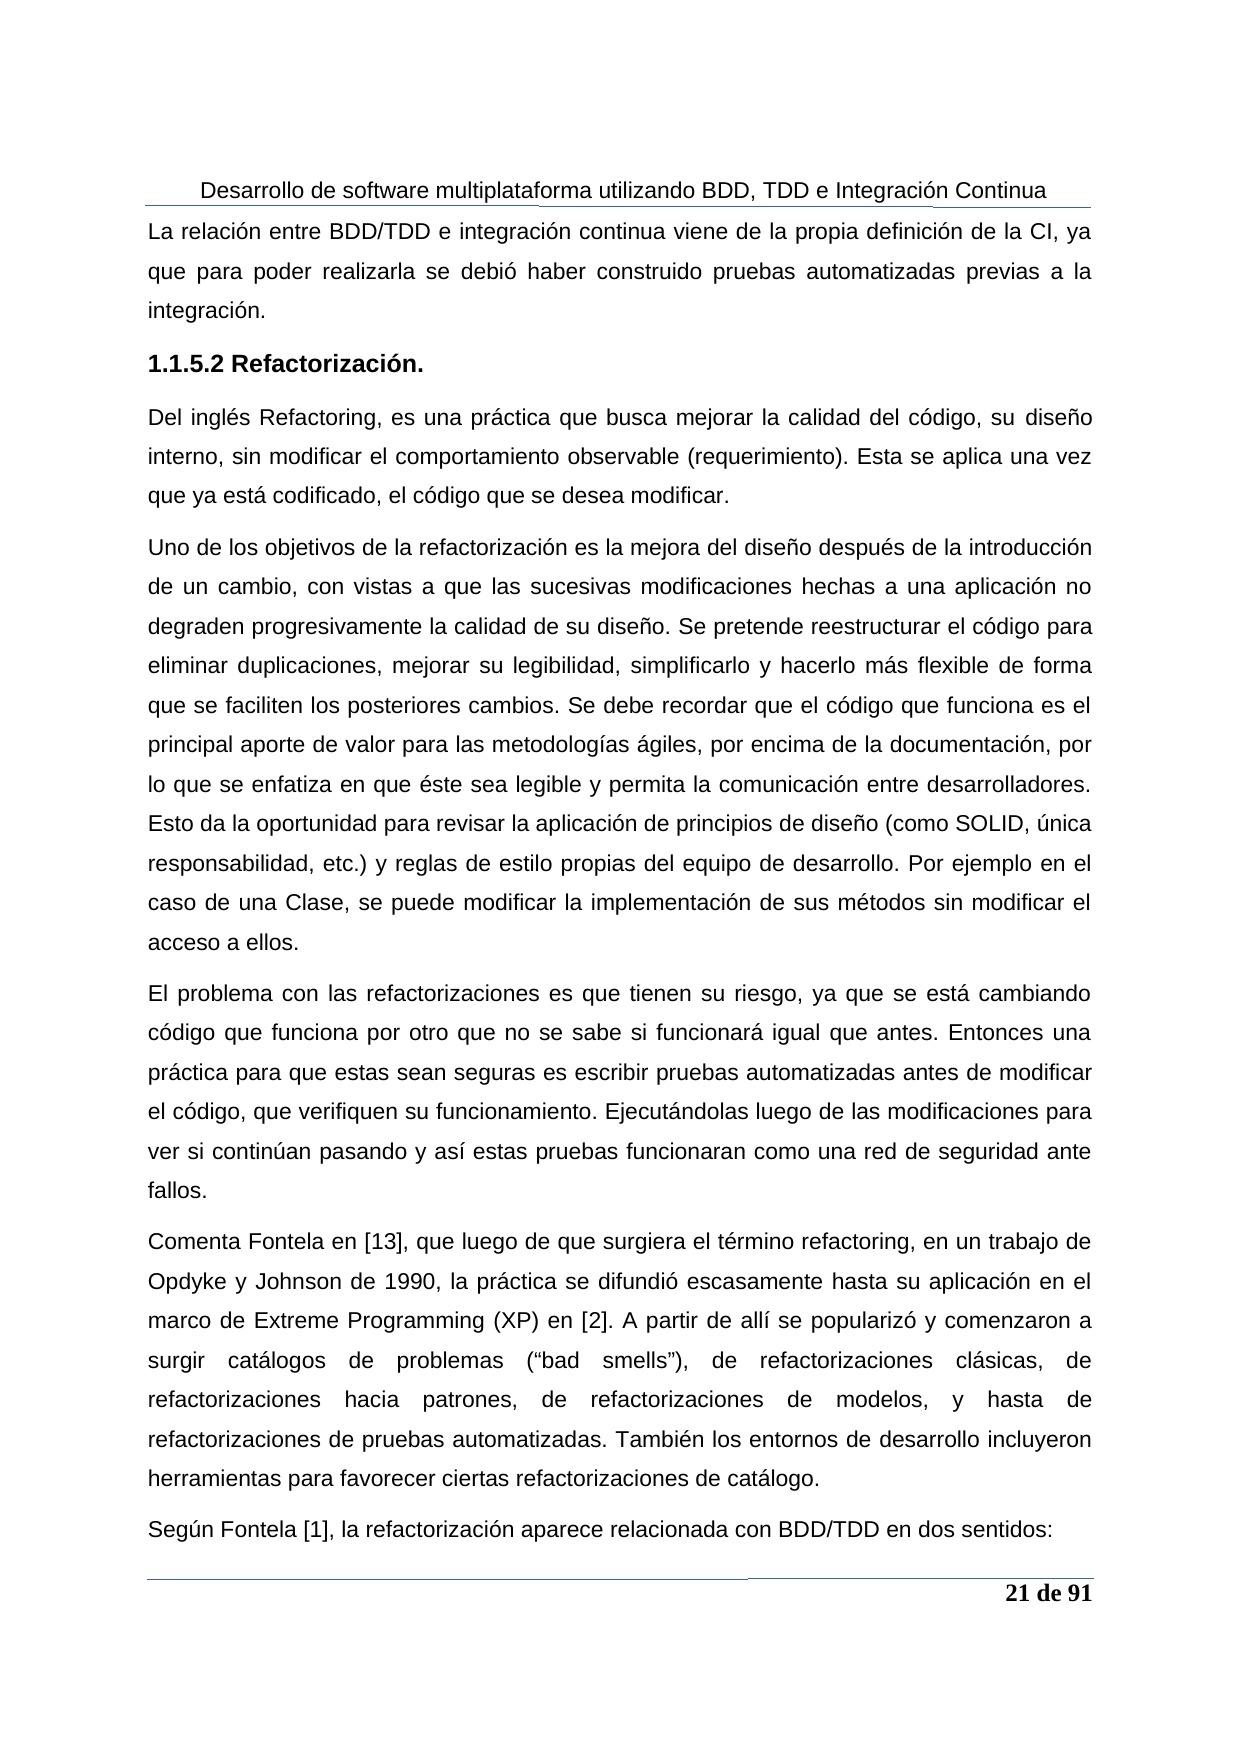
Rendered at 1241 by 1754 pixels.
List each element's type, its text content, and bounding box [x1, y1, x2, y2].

text 1.1.5.2 Refactorización. [148, 348, 1093, 377]
text La relación entre BDD/TDD e integración continua viene de la propia definición de la CI, ya que para poder realizarla se debió haber construido pruebas automatizadas previas a la integración. [148, 218, 1093, 324]
text Comenta Fontela en [13], que luego de que surgiera el término refactoring, en un trabajo de Opdyke y Johnson de 1990, la práctica se difundió escasamente hasta su aplicación en el marco de Extreme Programming (XP) en [2]. A partir de allí se popularizó y comenzaron a surgir catálogos de problemas (“bad smells”), de refactorizaciones clásicas, de refactorizaciones hacia patrones, de refactorizaciones de modelos, y hasta de refactorizaciones de pruebas automatizadas. También los entornos de desarrollo incluyeron herramientas para favorecer ciertas refactorizaciones de catálogo. [148, 1228, 1093, 1492]
text Según Fontela [1], la refactorización aparece relacionada con BDD/TDD en dos sentidos: [148, 1516, 1093, 1543]
text Uno de los objetivos de la refactorización es la mejora del diseño después de la introducción de un cambio, con vistas a que las sucesivas modificaciones hechas a una aplicación no degraden progresivamente la calidad de su diseño. Se pretende reestructurar el código para eliminar duplicaciones, mejorar su legibilidad, simplificarlo y hacerlo más flexible de forma que se faciliten los posteriores cambios. Se debe recordar que el código que funciona es el principal aporte de valor para las metodologías ágiles, por encima de la documentación, por lo que se enfatiza en que éste sea legible y permita la comunicación entre desarrolladores. Esto da la oportunidad para revisar la aplicación de principios de diseño (como SOLID, única responsabilidad, etc.) y reglas de estilo propias del equipo de desarrollo. Por ejemplo en el caso de una Clase, se puede modificar la implementación de sus métodos sin modificar el acceso a ellos. [148, 534, 1093, 955]
text Del inglés Refactoring, es una práctica que busca mejorar la calidad del código, su diseño interno, sin modificar el comportamiento observable (requerimiento). Esta se aplica una vez que ya está codificado, el código que se desea modificar. [148, 403, 1093, 509]
text El problema con las refactorizaciones es que tienen su riesgo, ya que se está cambiando código que funciona por otro que no se sabe si funcionará igual que antes. Entonces una práctica para que estas sean seguras es escribir pruebas automatizadas antes de modificar el código, que verifiquen su funcionamiento. Ejecutándolas luego de las modificaciones para ver si continúan pasando y así estas pruebas funcionaran como una red de seguridad ante fallos. [148, 980, 1093, 1203]
